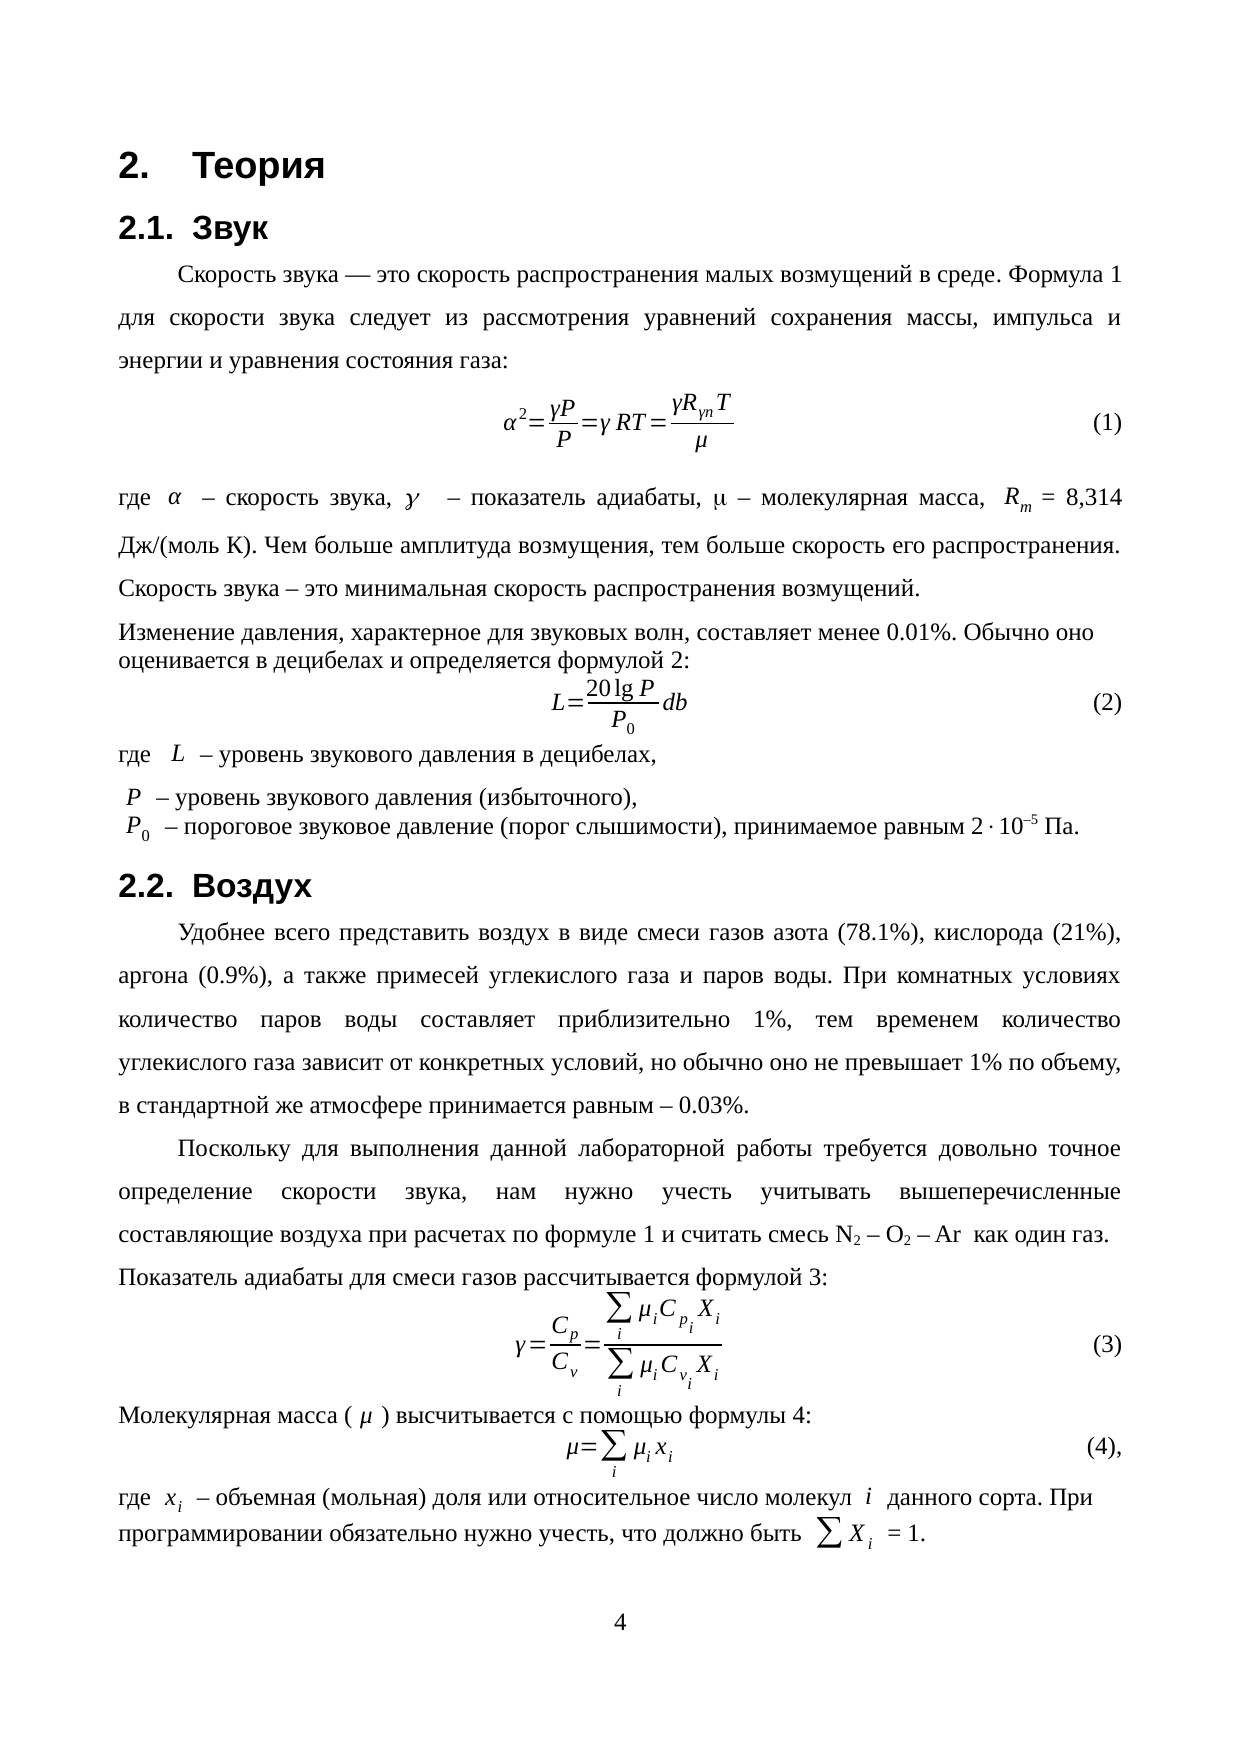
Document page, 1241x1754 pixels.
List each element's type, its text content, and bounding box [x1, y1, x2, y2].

text Скорость звука — это скорость распространения малых возмущений в среде. Формула 1 для скорости звука следует из рассмотрения уравнений сохранения массы, импульса и энергии и уравнения состояния газа: [118, 259, 1122, 374]
subtitle Теория [118, 143, 1122, 187]
text Показатель адиабаты для смеси газов рассчитывается формулой 3: [118, 1262, 1122, 1291]
subtitle Звук [118, 208, 1122, 246]
text где – скорость звука,  – показатель адиабаты,  – молекулярная масса, = 8,314 Дж/(моль К). Чем больше амплитуда возмущения, тем больше скорость его распространения. Скорость звука – это минимальная скорость распространения возмущений. [118, 482, 1122, 602]
text Поскольку для выполнения данной лабораторной работы требуется довольно точное определение скорости звука, нам нужно учесть учитывать вышеперечисленные составляющие воздуха при расчетах по формуле 1 и считать смесь N2 – O2 – Ar как один газ. [118, 1133, 1122, 1248]
subtitle Воздух [118, 866, 1122, 905]
text (4), [118, 1429, 1122, 1482]
text Молекулярная масса () высчитывается с помощью формулы 4: [118, 1400, 1122, 1429]
text Удобнее всего представить воздух в виде смеси газов азота (78.1%), кислорода (21%), аргона (0.9%), а также примесей углекислого газа и паров воды. При комнатных условиях количество паров воды составляет приблизительно 1%, тем временем количество углекислого газа зависит от конкретных условий, но обычно оно не превышает 1% по объему, в стандартной же атмосфере принимается равным – 0.03%. [118, 917, 1122, 1119]
text Изменение давления, характерное для звуковых волн, составляет менее 0.01%. Обычно оно оценивается в децибелах и определяется формулой 2: [118, 617, 1122, 674]
text (2) [118, 674, 1122, 739]
text где – уровень звукового давления в децибелах, [118, 739, 1122, 768]
text – пороговое звуковое давление (порог слышимости), принимаемое равным 210–5 Па. [118, 811, 1122, 845]
text где – объемная (мольная) доля или относительное число молекул данного сорта. При программировании обязательно нужно учесть, что должно быть = 1. [118, 1482, 1122, 1553]
text – уровень звукового давления (избыточного), [118, 782, 1122, 811]
text (1) [118, 388, 1122, 453]
text (3) [118, 1291, 1122, 1400]
